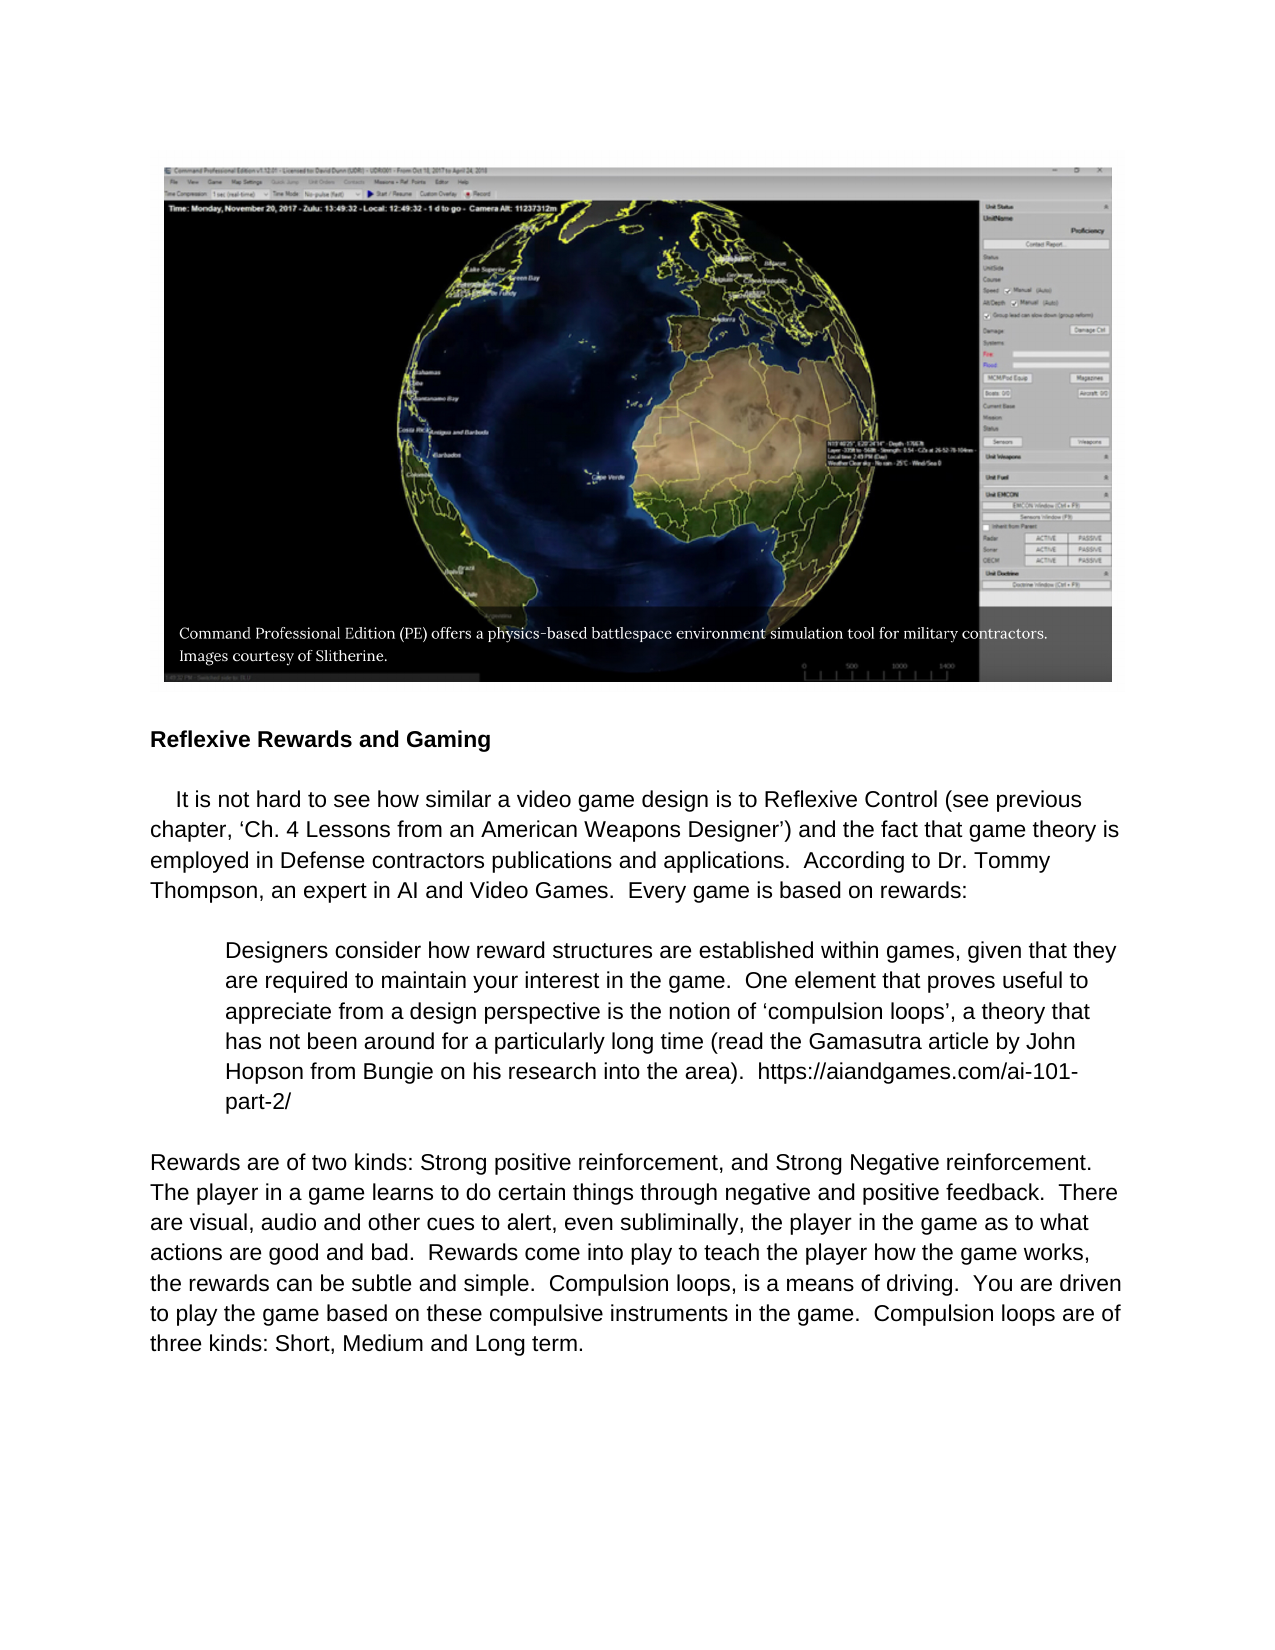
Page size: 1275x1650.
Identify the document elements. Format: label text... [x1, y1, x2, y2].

text Rewards are of two kinds: Strong positive reinforcement, and Strong Negative reinforcement. The player in a game learns to do certain things through negative and positive feedback. There are visual, audio and other cues to alert, even subliminally, the player in the game as to what actions are good and bad. Rewards come into play to teach the player how the game works, the rewards can be subtle and simple. Compulsion loops, is a means of driving. You are driven to play the game based on these compulsive instruments in the game. Compulsion loops are of three kinds: Short, Medium and Long term. [150, 1149, 1125, 1356]
text Designers consider how reward structures are established within games, given that they are required to maintain your interest in the game. One element that proves useful to appreciate from a design perspective is the notion of ‘compulsion loops’, a theory that has not been around for a particularly long time (read the Gamasutra article by John Hopson from Bungie on his research into the area). https://aiandgames.com/ai-101-part-2/ [225, 937, 1125, 1114]
picture [150, 150, 1125, 692]
text Reflexive Rewards and Gaming [150, 726, 1125, 752]
text It is not hard to see how similar a video game design is to Reflexive Control (see previous chapter, ‘Ch. 4 Lessons from an American Weapons Designer’) and the fact that game theory is employed in Defense contractors publications and applications. According to Dr. Tommy Thompson, an expert in AI and Video Games. Every game is based on rewards: [150, 786, 1125, 903]
